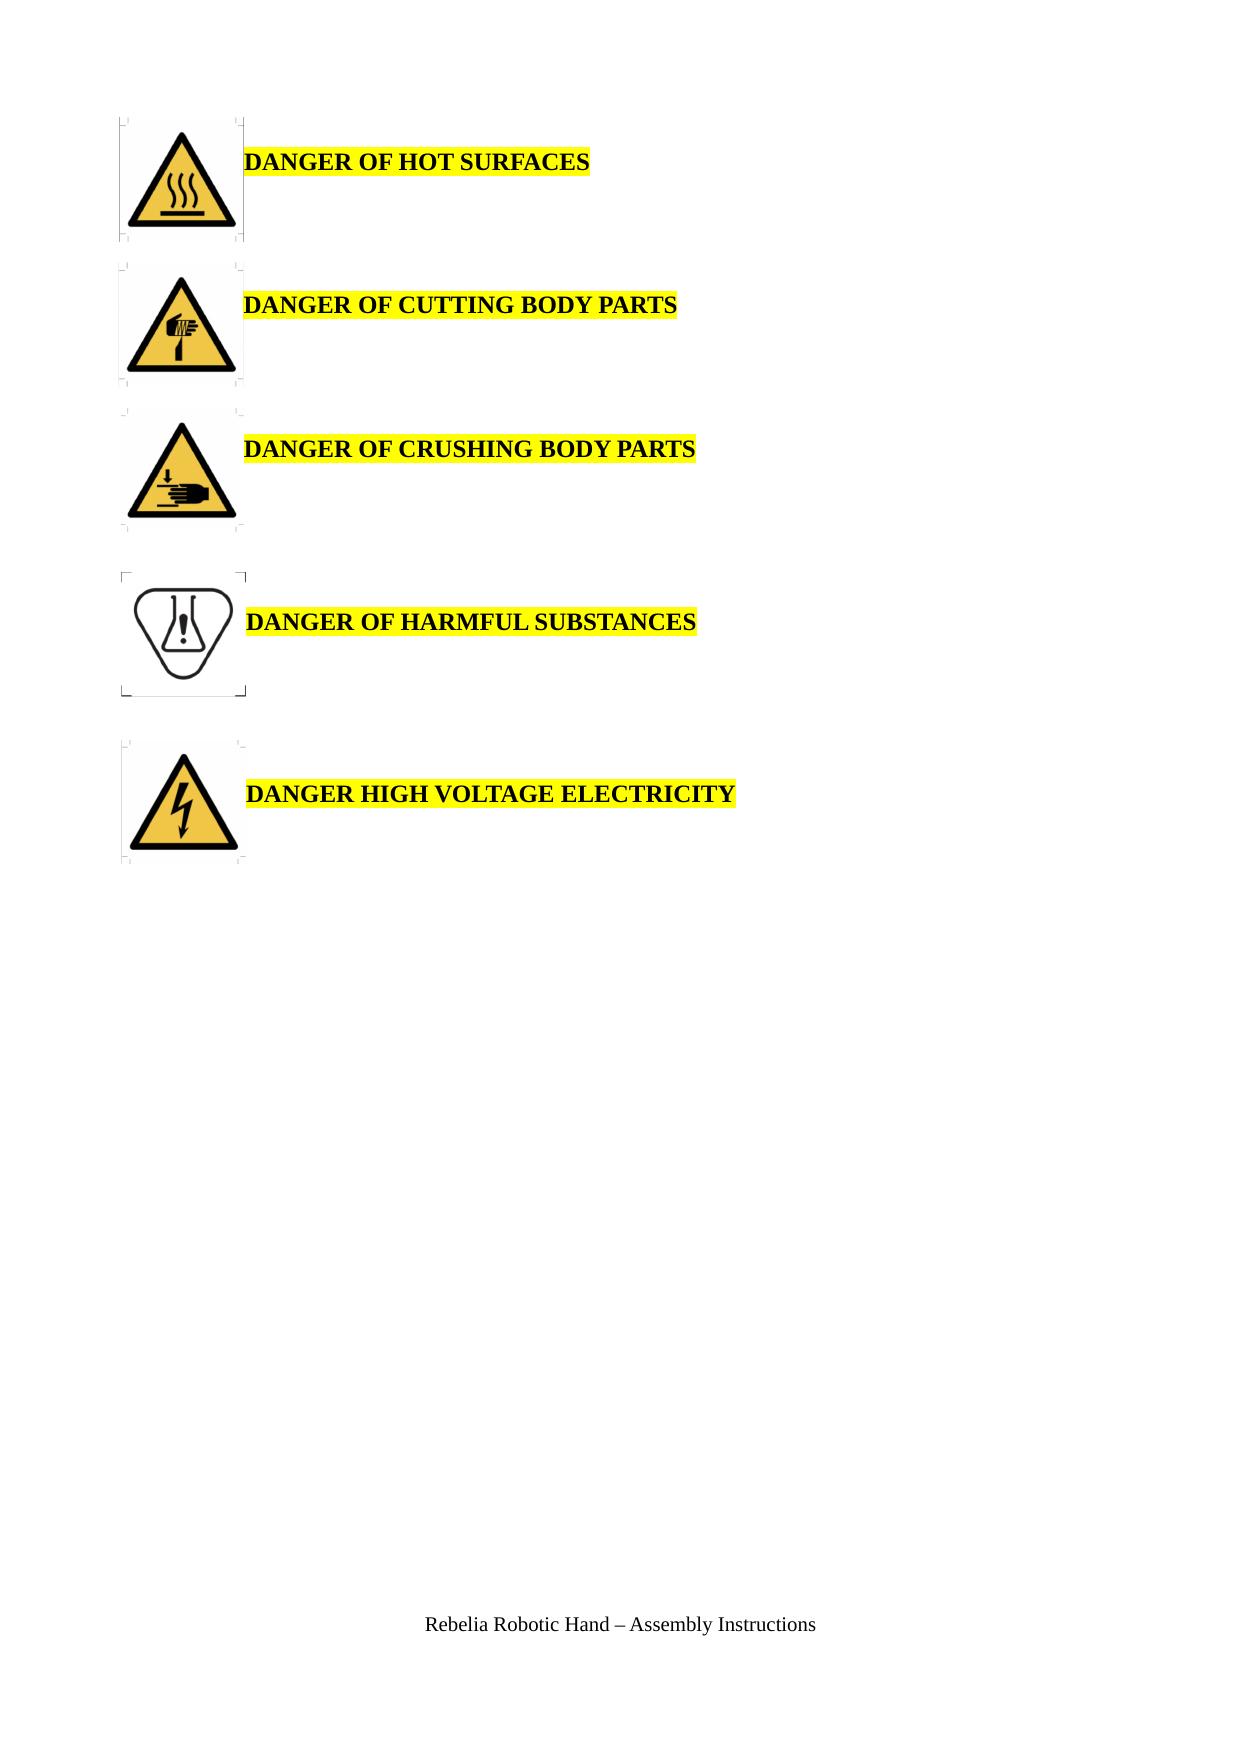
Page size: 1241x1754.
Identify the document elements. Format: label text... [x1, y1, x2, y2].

text DANGER OF HARMFUL SUBSTANCES [246, 607, 1123, 636]
picture [121, 572, 246, 697]
text DANGER OF CRUSHING BODY PARTS [244, 434, 1123, 463]
text DANGER HIGH VOLTAGE ELECTRICITY [246, 779, 1123, 808]
text DANGER OF HOT SURFACES [244, 147, 1123, 176]
picture [121, 740, 246, 864]
picture [120, 408, 244, 532]
text DANGER OF CUTTING BODY PARTS [244, 291, 1123, 319]
picture [119, 117, 244, 242]
picture [118, 262, 244, 387]
